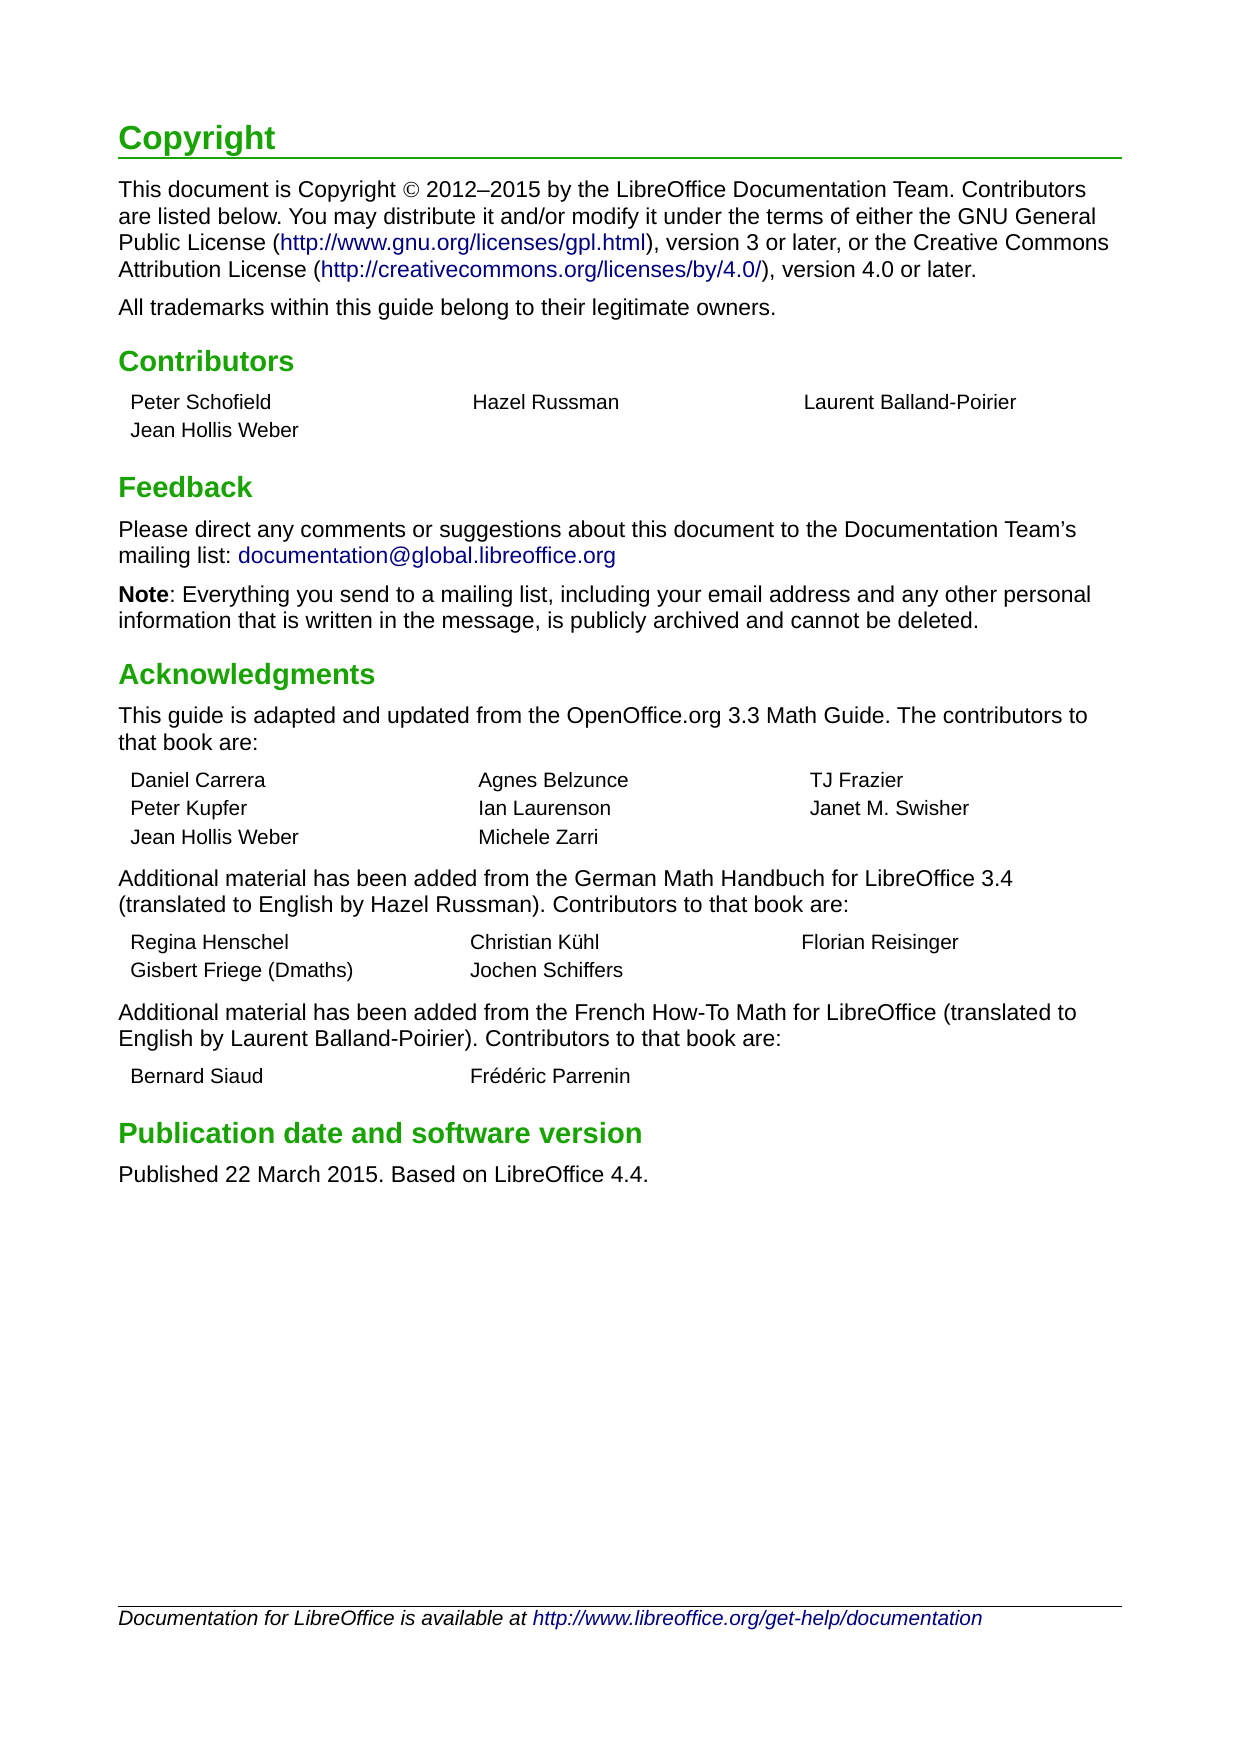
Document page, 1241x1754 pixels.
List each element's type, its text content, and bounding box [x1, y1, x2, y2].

table_cell Jean Hollis Weber [118, 825, 466, 853]
table_cell [460, 418, 791, 447]
subtitle Feedback [118, 470, 1122, 504]
text Additional material has been added from the German Math Handbuch for LibreOffice 3.4 (translated to English by Hazel Russman). Contributors to that book are: [118, 865, 1122, 917]
table_cell Ian Laurenson [466, 796, 797, 824]
table_header Hazel Russman [460, 390, 791, 418]
table_header Laurent Balland-Poirier [791, 390, 1124, 418]
table_cell [789, 958, 1122, 987]
table_header [789, 1064, 1122, 1092]
table_header Daniel Carrera [118, 768, 466, 796]
table_cell Peter Kupfer [118, 796, 466, 824]
text This guide is adapted and updated from the OpenOffice.org 3.3 Math Guide. The contributors to that book are: [118, 702, 1122, 755]
subtitle Acknowledgments [118, 657, 1122, 691]
table_header Regina Henschel [118, 930, 458, 958]
table_header TJ Frazier [798, 768, 1130, 796]
table_cell [798, 825, 1130, 853]
table_header Christian Kühl [458, 930, 789, 958]
text Published 22 March 2015. Based on LibreOffice 4.4. [118, 1161, 1122, 1187]
text All trademarks within this guide belong to their legitimate owners. [118, 294, 1122, 321]
table_cell [791, 418, 1124, 447]
table_header Peter Schofield [118, 390, 460, 418]
table_cell Jochen Schiffers [458, 958, 789, 987]
table_header Bernard Siaud [118, 1064, 458, 1092]
subtitle Contributors [118, 344, 1122, 378]
table_header Agnes Belzunce [466, 768, 797, 796]
table_header Florian Reisinger [789, 930, 1122, 958]
text Please direct any comments or suggestions about this document to the Documentation Team’s mailing list: documentation@global.libreoffice.org [118, 516, 1122, 568]
subtitle Copyright [118, 118, 1122, 157]
text This document is Copyright © 2012–2015 by the LibreOffice Documentation Team. Contributors are listed below. You may distribute it and/or modify it under the terms of either the GNU General Public License (http://www.gnu.org/licenses/gpl.html), version 3 or later, or the Creative Commons Attribution License (http://creativecommons.org/licenses/by/4.0/), version 4.0 or later. [118, 176, 1122, 282]
text Note: Everything you send to a mailing list, including your email address and any other personal information that is written in the message, is publicly archived and cannot be deleted. [118, 581, 1122, 633]
table_cell Michele Zarri [466, 825, 797, 853]
table_cell Jean Hollis Weber [118, 418, 460, 447]
table_cell Gisbert Friege (Dmaths) [118, 958, 458, 987]
text Additional material has been added from the French How-To Math for LibreOffice (translated to English by Laurent Balland-Poirier). Contributors to that book are: [118, 998, 1122, 1051]
table_cell Janet M. Swisher [798, 796, 1130, 824]
table_header Frédéric Parrenin [458, 1064, 789, 1092]
subtitle Publication date and software version [118, 1116, 1122, 1149]
